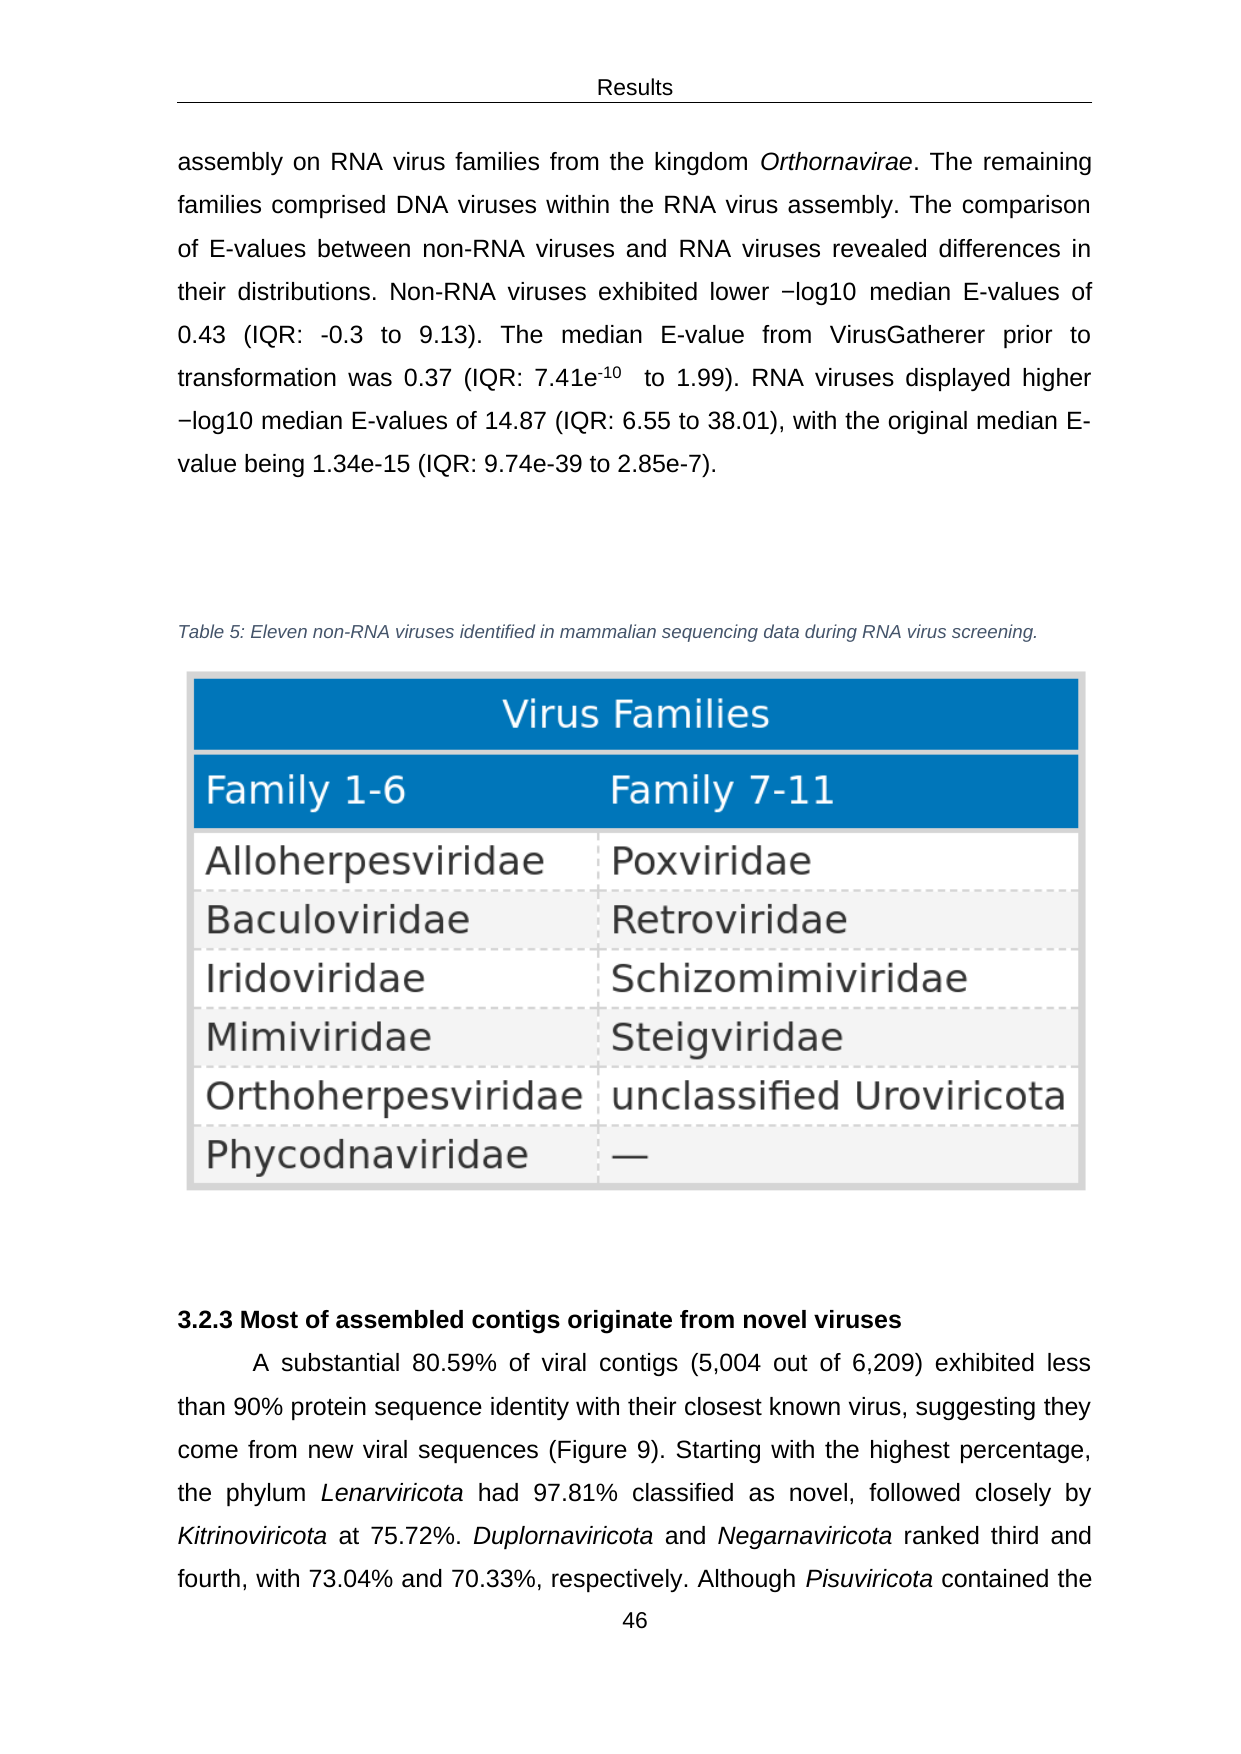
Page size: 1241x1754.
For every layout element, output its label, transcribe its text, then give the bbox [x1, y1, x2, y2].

text assembly on RNA virus families from the kingdom Orthornavirae. The remaining families comprised DNA viruses within the RNA virus assembly. The comparison of E-values between non-RNA viruses and RNA viruses revealed differences in their distributions. Non-RNA viruses exhibited lower −log10 ​median E-values of 0.43 (IQR: -0.3 to 9.13). The median E-value from VirusGatherer prior to transformation was 0.37 (IQR: 7.41e-10 to 1.99). RNA viruses displayed higher −log10​ median E-values of 14.87 (IQR: 6.55 to 38.01), with the original median E-value being 1.34e-15 (IQR: 9.74e-39 to 2.85e-7). [177, 147, 1092, 478]
text A substantial 80.59% of viral contigs (5,004 out of 6,209) exhibited less than 90% protein sequence identity with their closest known virus, suggesting they come from new viral sequences (Figure 9). Starting with the highest percentage, the phylum Lenarviricota had 97.81% classified as novel, followed closely by Kitrinoviricota at 75.72%. Duplornaviricota and Negarnaviricota ranked third and fourth, with 73.04% and 70.33%, respectively. Although Pisuviricota contained the [177, 1348, 1092, 1593]
text Table 5: Eleven non-RNA viruses identified in mammalian sequencing data during RNA virus screening. [177, 621, 1092, 643]
subtitle 3.2.3 Most of assembled contigs originate from novel viruses [177, 1305, 1092, 1334]
